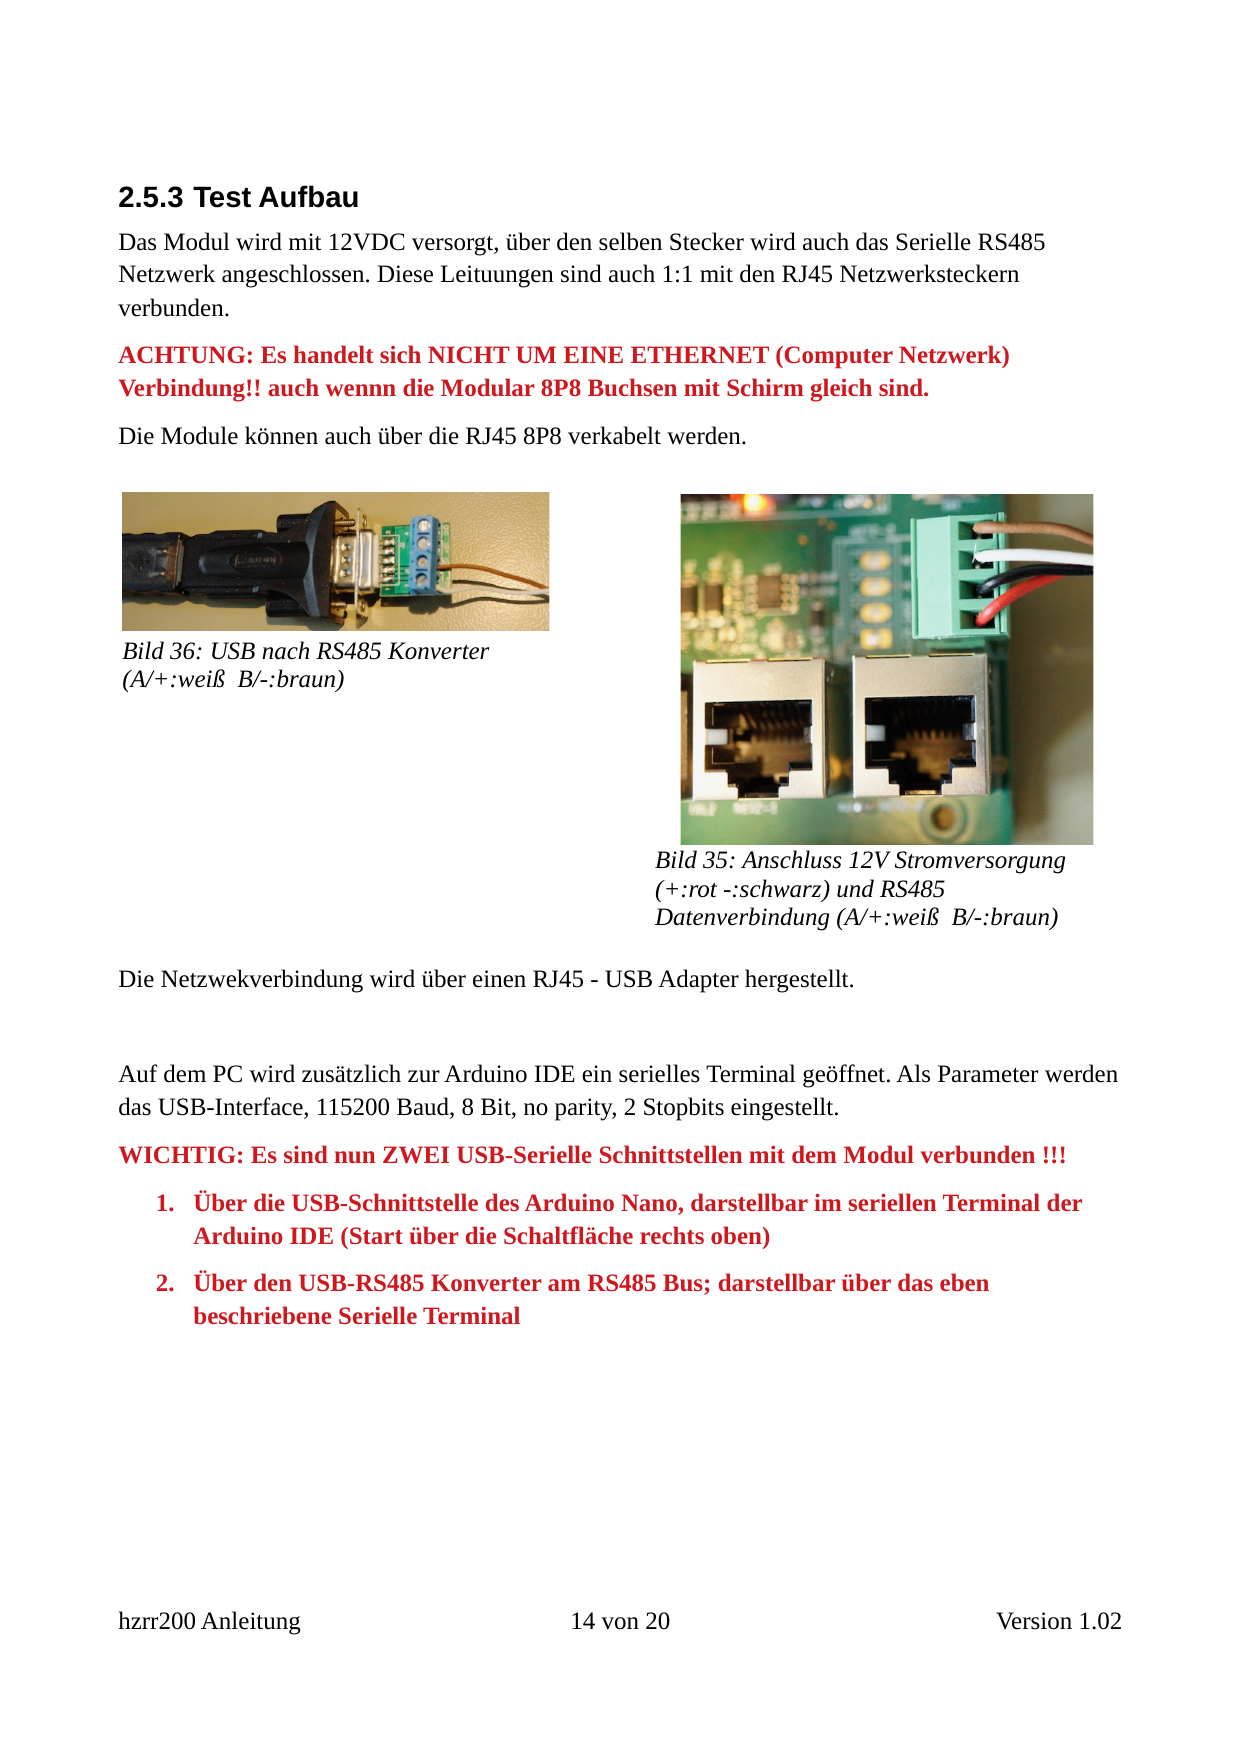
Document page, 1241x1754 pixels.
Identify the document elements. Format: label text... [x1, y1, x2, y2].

text Bild 36: USB nach RS485 Konverter (A/+:weiß B/-:braun) [122, 631, 549, 693]
picture [680, 494, 1094, 845]
picture [122, 492, 550, 631]
text Die Netzwekverbindung wird über einen RJ45 - USB Adapter hergestellt. [118, 964, 1122, 993]
text ACHTUNG: Es handelt sich NICHT UM EINE ETHERNET (Computer Netzwerk) Verbindung!! auch wennn die Modular 8P8 Buchsen mit Schirm gleich sind. [118, 340, 1122, 402]
list Über die USB-Schnittstelle des Arduino Nano, darstellbar im seriellen Terminal der Arduino IDE (Start über die Schaltfläche rechts oben) [156, 1188, 1122, 1249]
text Das Modul wird mit 12VDC versorgt, über den selben Stecker wird auch das Serielle RS485 Netzwerk angeschlossen. Diese Leituungen sind auch 1:1 mit den RJ45 Netzwerksteckern verbunden. [118, 227, 1122, 321]
text WICHTIG: Es sind nun ZWEI USB-Serielle Schnittstellen mit dem Modul verbunden !!! [118, 1140, 1122, 1169]
list Über den USB-RS485 Konverter am RS485 Bus; darstellbar über das eben beschriebene Serielle Terminal [156, 1268, 1122, 1330]
text Die Module können auch über die RJ45 8P8 verkabelt werden. [118, 421, 1122, 449]
text Bild 35: Anschluss 12V Stromversorgung (+:rot -:schwarz) und RS485 Datenverbindung (A/+:weiß B/-:braun) [655, 488, 1119, 931]
subtitle Test Aufbau [118, 180, 1122, 214]
text Auf dem PC wird zusätzlich zur Arduino IDE ein serielles Terminal geöffnet. Als Parameter werden das USB-Interface, 115200 Baud, 8 Bit, no parity, 2 Stopbits eingestellt. [118, 1059, 1122, 1121]
